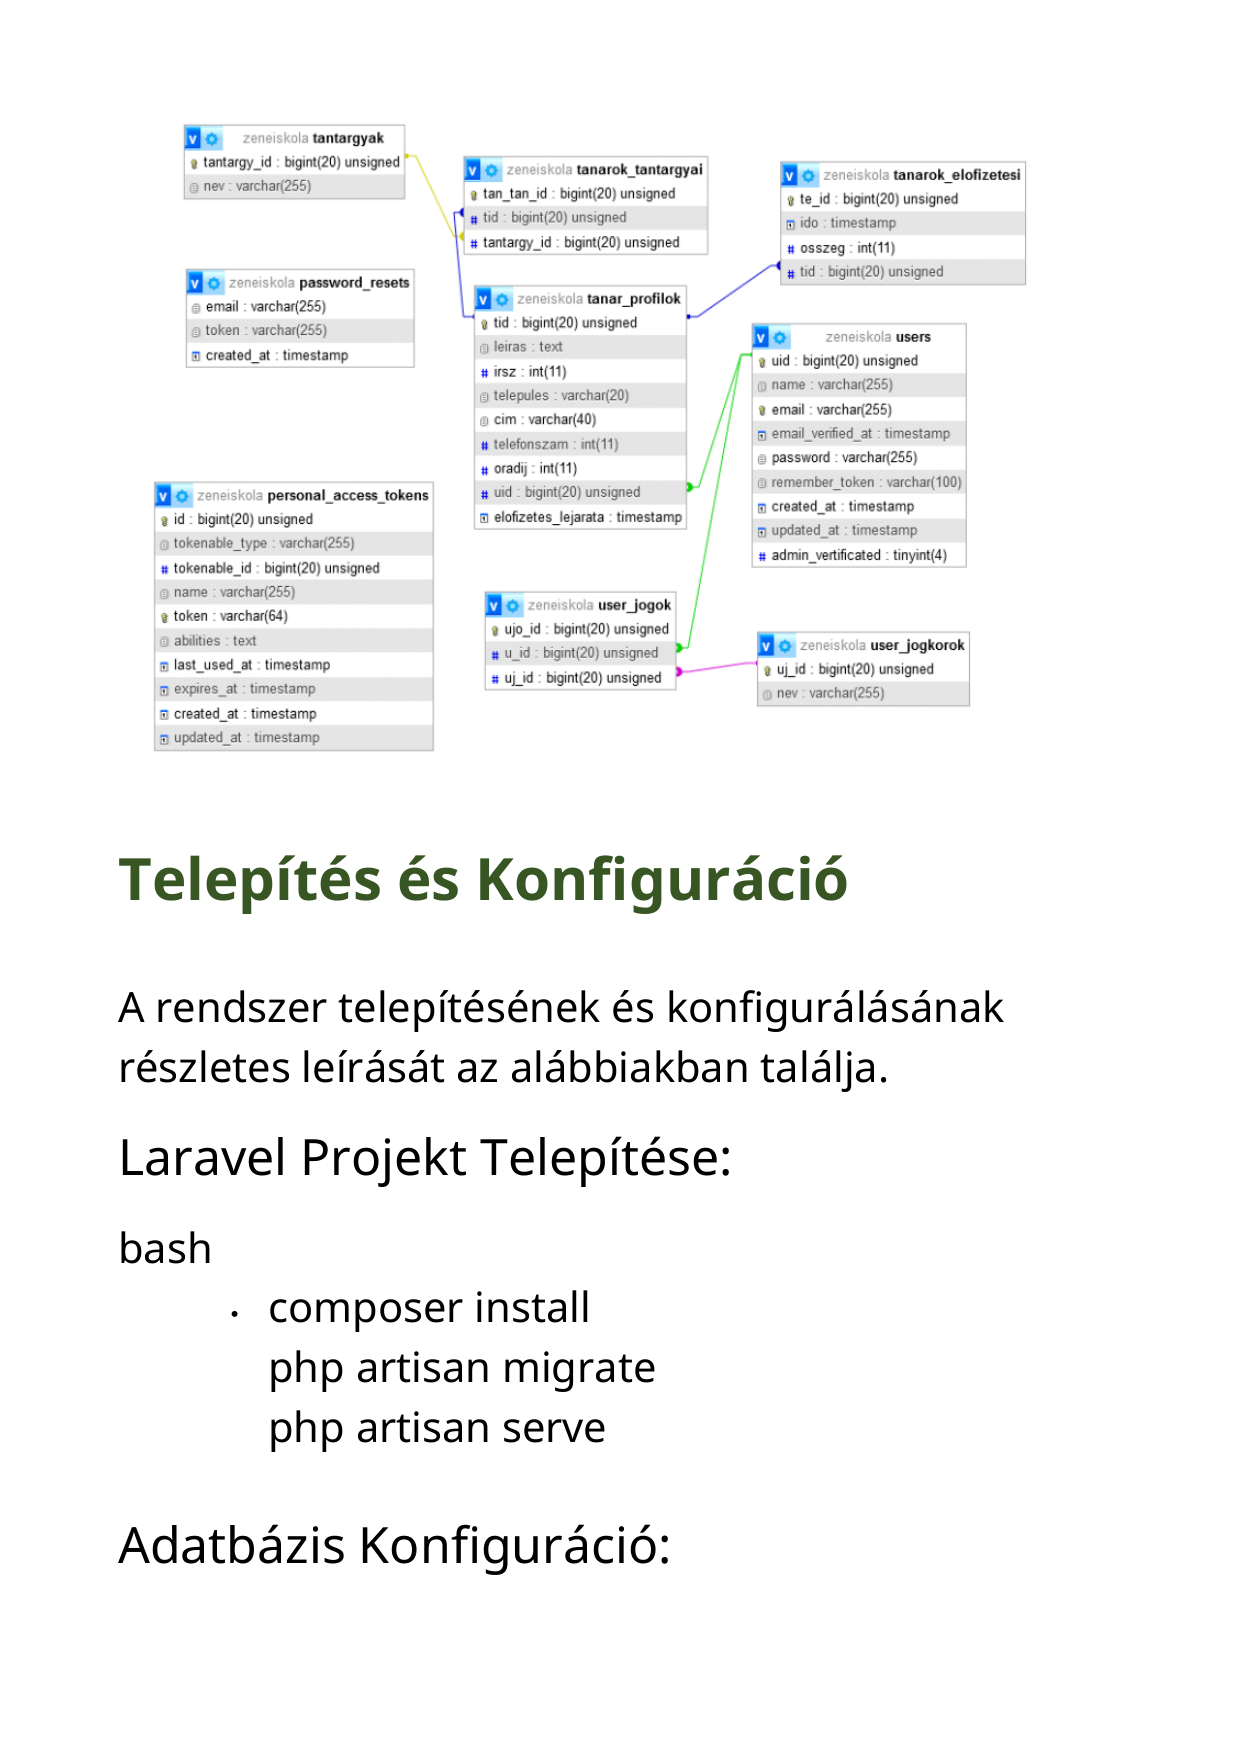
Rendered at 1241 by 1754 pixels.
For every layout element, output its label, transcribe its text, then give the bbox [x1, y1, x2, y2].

text Laravel Projekt Telepítése: [118, 1122, 1122, 1190]
text A rendszer telepítésének és konfigurálásának részletes leírását az alábbiakban találja. [118, 978, 1122, 1094]
text bash [118, 1219, 1122, 1275]
text Telepítés és Konfiguráció [118, 838, 1122, 918]
list composer install php artisan migrate php artisan serve [231, 1278, 1122, 1483]
text Adatbázis Konfiguráció: [118, 1510, 1122, 1578]
